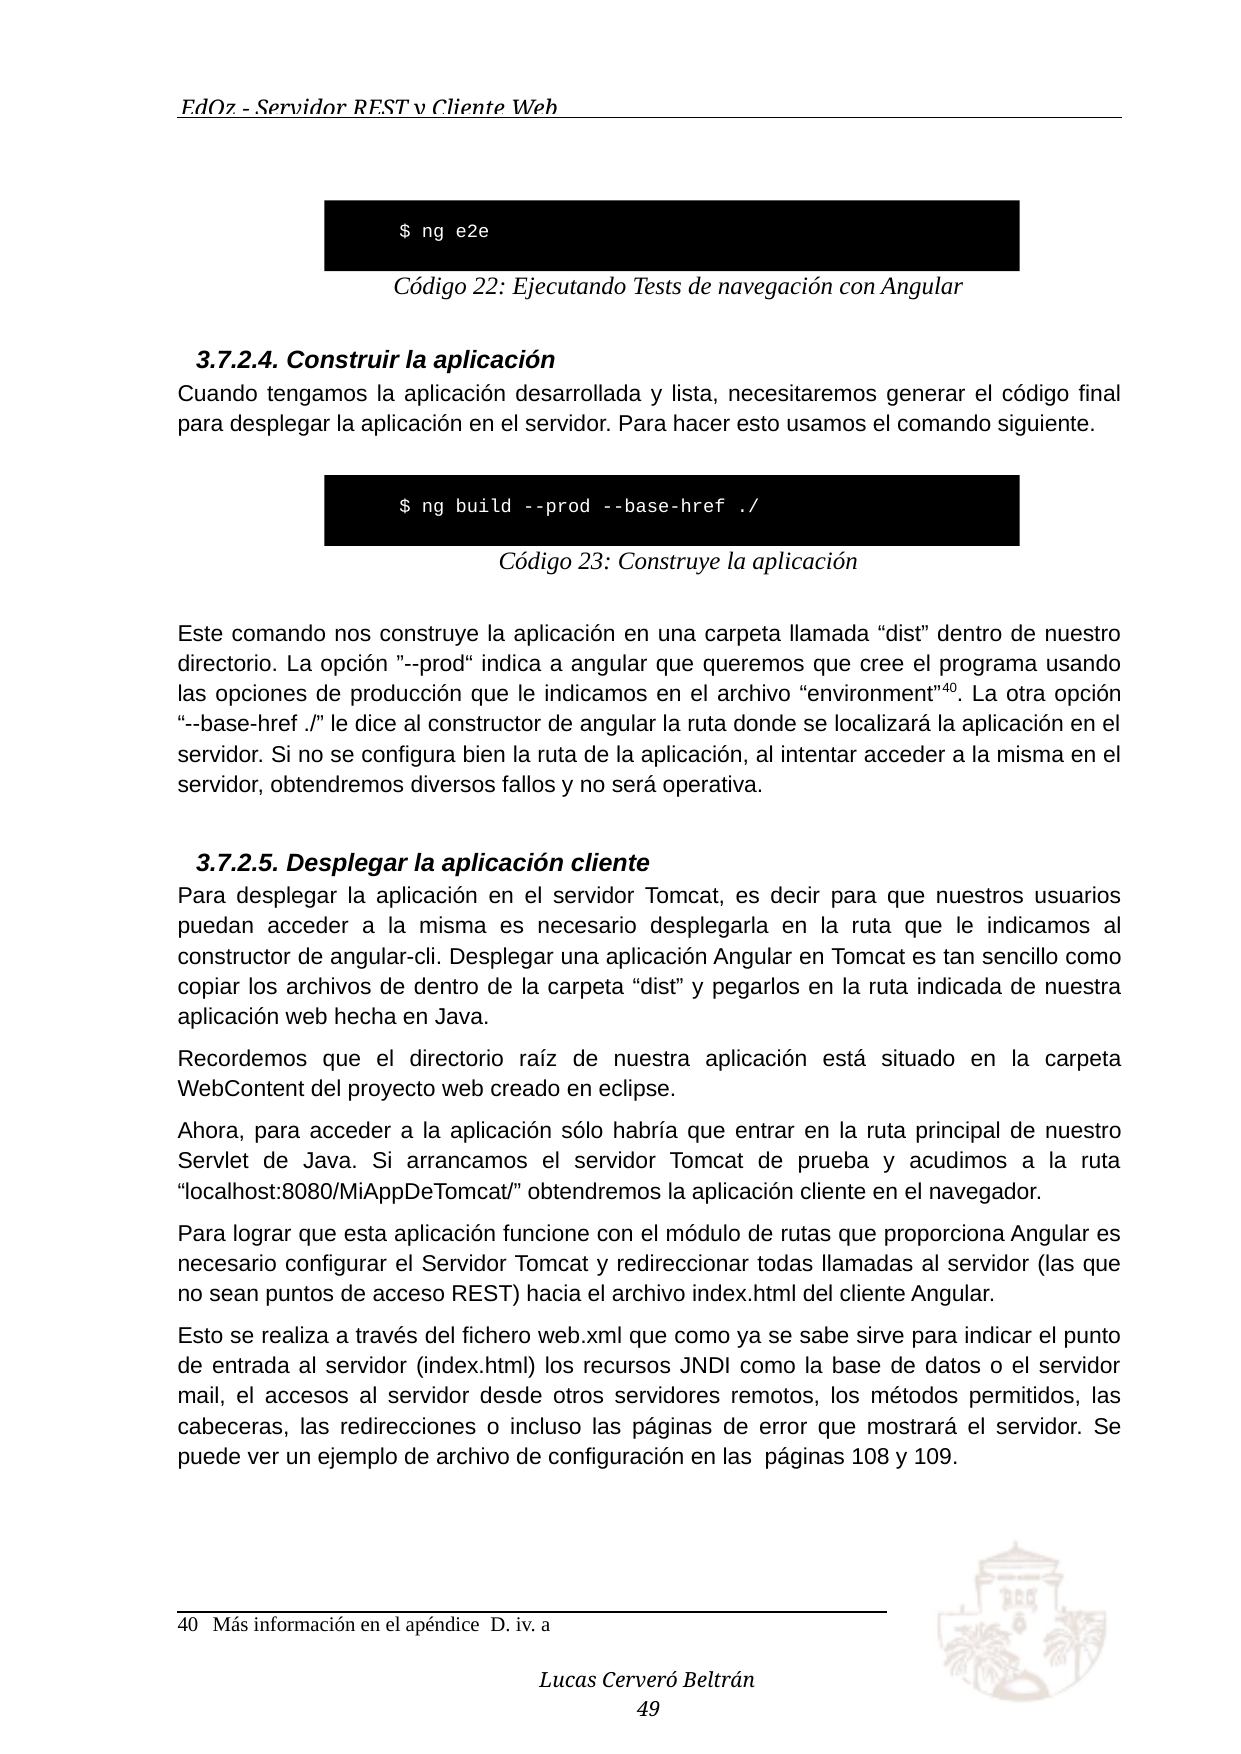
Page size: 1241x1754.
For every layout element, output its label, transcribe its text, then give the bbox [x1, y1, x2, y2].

text Para lograr que esta aplicación funcione con el módulo de rutas que proporciona Angular es necesario configurar el Servidor Tomcat y redireccionar todas llamadas al servidor (las que no sean puntos de acceso REST) hacia el archivo index.html del cliente Angular. [177, 1219, 1122, 1306]
text Cuando tengamos la aplicación desarrollada y lista, necesitaremos generar el código final para desplegar la aplicación en el servidor. Para hacer esto usamos el comando siguiente. [177, 380, 1122, 436]
text Más información en el apéndice D.iv.a [177, 1612, 1122, 1636]
list Construir la aplicación [177, 345, 1122, 374]
list Desplegar la aplicación cliente [177, 847, 1122, 876]
text Ahora, para acceder a la aplicación sólo habría que entrar en la ruta principal de nuestro Servlet de Java. Si arrancamos el servidor Tomcat de prueba y acudimos a la ruta “localhost:8080/MiAppDeTomcat/” obtendremos la aplicación cliente en el navegador. [177, 1117, 1122, 1204]
text Para desplegar la aplicación en el servidor Tomcat, es decir para que nuestros usuarios puedan acceder a la misma es necesario desplegarla en la ruta que le indicamos al constructor de angular-cli. Desplegar una aplicación Angular en Tomcat es tan sencillo como copiar los archivos de dentro de la carpeta “dist” y pegarlos en la ruta indicada de nuestra aplicación web hecha en Java. [177, 882, 1122, 1029]
text Código 22: Ejecutando Tests de navegación con Angular [324, 199, 1034, 300]
text Este comando nos construye la aplicación en una carpeta llamada “dist” dentro de nuestro directorio. La opción ”--prod“ indica a angular que queremos que cree el programa usando las opciones de producción que le indicamos en el archivo “environment”. La otra opción “--base-href ./” le dice al constructor de angular la ruta donde se localizará la aplicación en el servidor. Si no se configura bien la ruta de la aplicación, al intentar acceder a la misma en el servidor, obtendremos diversos fallos y no será operativa. [177, 620, 1122, 797]
text Recordemos que el directorio raíz de nuestra aplicación está situado en la carpeta WebContent del proyecto web creado en eclipse. [177, 1045, 1122, 1102]
text Esto se realiza a través del fichero web.xml que como ya se sabe sirve para indicar el punto de entrada al servidor (index.html) los recursos JNDI como la base de datos o el servidor mail, el accesos al servidor desde otros servidores remotos, los métodos permitidos, las cabeceras, las redirecciones o incluso las páginas de error que mostrará el servidor. Se puede ver un ejemplo de archivo de configuración en las páginas 108 y 109. [177, 1322, 1122, 1469]
text Código 23: Construye la aplicación [324, 474, 1034, 575]
